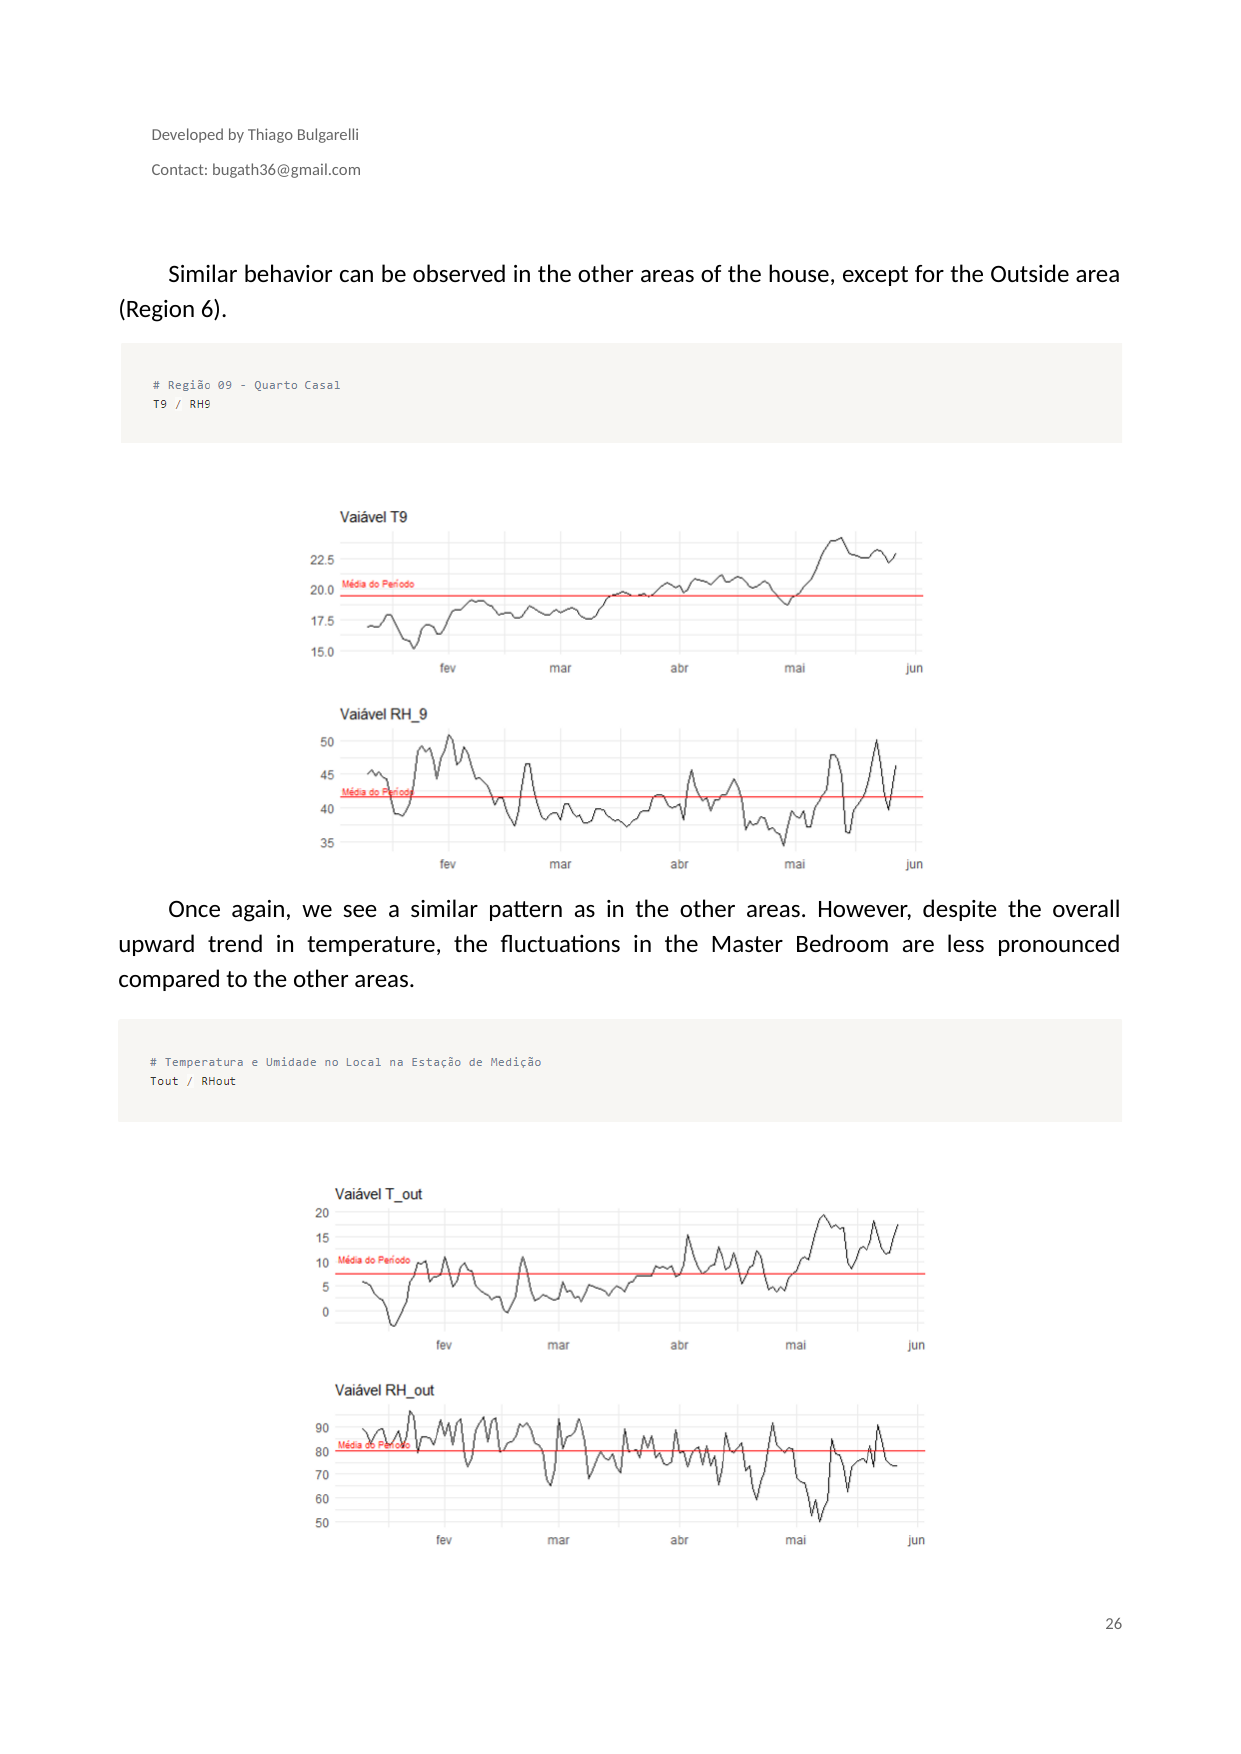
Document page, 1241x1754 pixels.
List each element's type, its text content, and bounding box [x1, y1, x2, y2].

picture [118, 343, 1123, 443]
text Once again, we see a similar pattern as in the other areas. However, despite the overall upward trend in temperature, the fluctuations in the Master Bedroom are less pronounced compared to the other areas. [118, 894, 1122, 994]
picture [293, 1175, 947, 1549]
picture [296, 497, 944, 881]
picture [118, 1018, 1123, 1122]
text Similar behavior can be observed in the other areas of the house, except for the Outside area (Region 6). [118, 259, 1122, 324]
